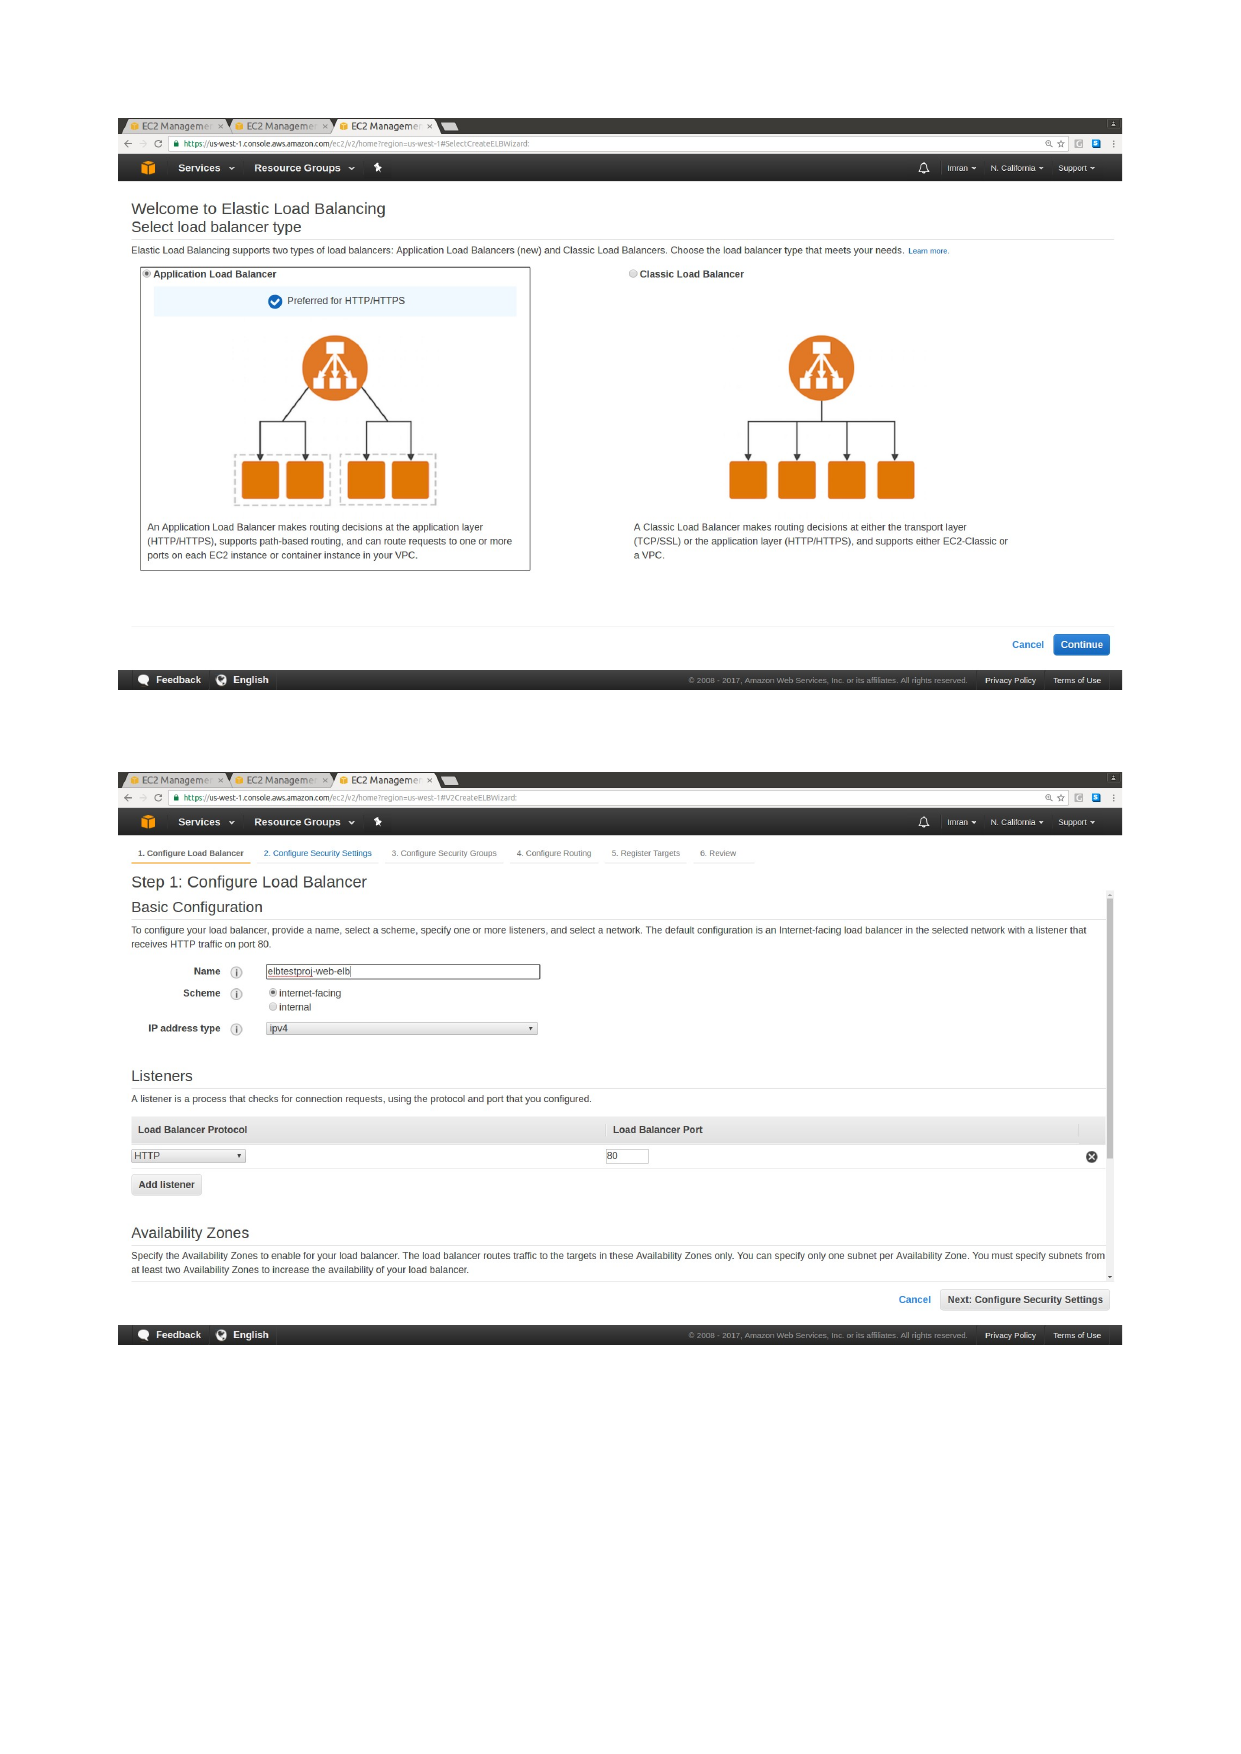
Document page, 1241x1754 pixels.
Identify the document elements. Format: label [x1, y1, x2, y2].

picture [118, 118, 1123, 690]
picture [118, 772, 1123, 1345]
